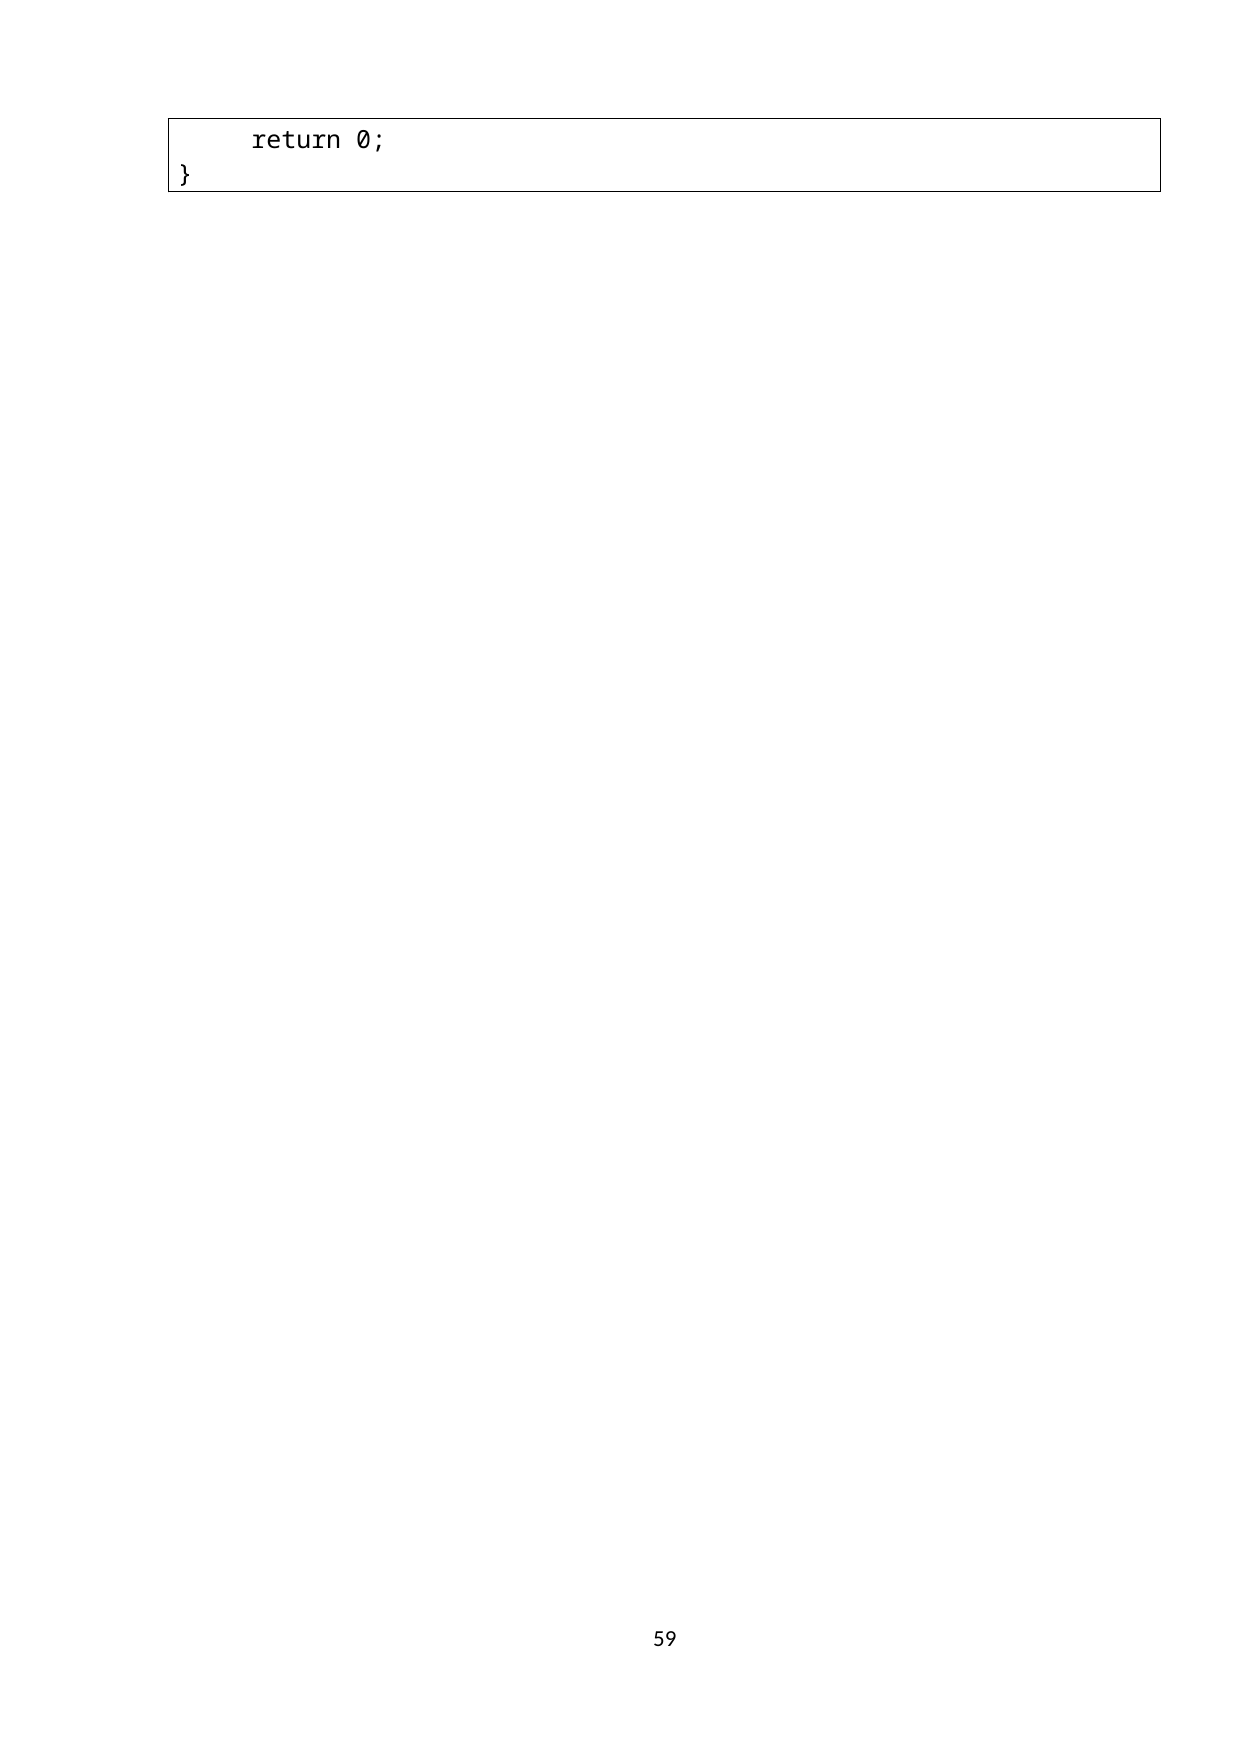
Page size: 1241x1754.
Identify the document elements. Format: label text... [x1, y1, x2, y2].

text return 0; [169, 119, 1160, 152]
text } [169, 152, 1160, 191]
